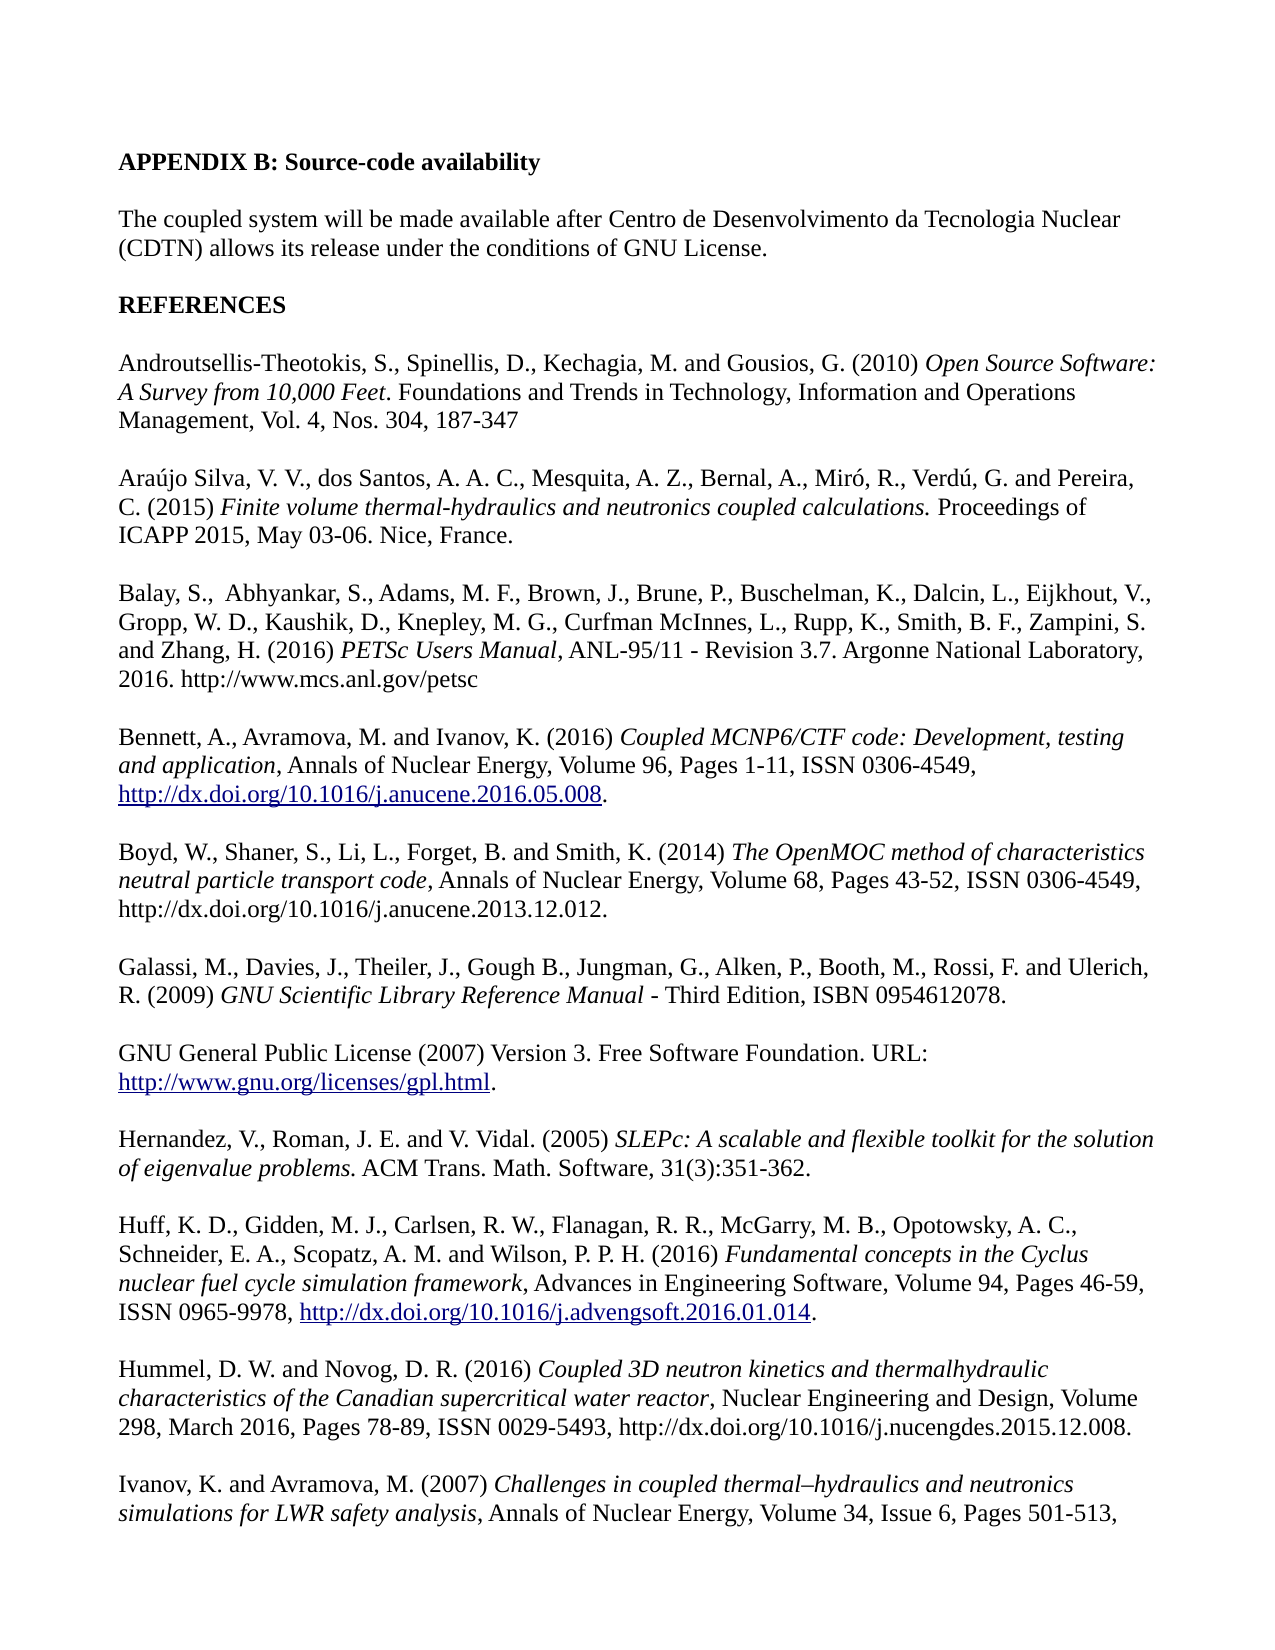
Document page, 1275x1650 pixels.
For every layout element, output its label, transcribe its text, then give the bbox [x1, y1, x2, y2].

text Balay, S., Abhyankar, S., Adams, M. F., Brown, J., Brune, P., Buschelman, K., Dalcin, L., Eijkhout, V., Gropp, W. D., Kaushik, D., Knepley, M. G., Curfman McInnes, L., Rupp, K., Smith, B. F., Zampini, S. and Zhang, H. (2016) PETSc Users Manual, ANL-95/11 - Revision 3.7. Argonne National Laboratory, 2016. http://www.mcs.anl.gov/petsc [118, 578, 1157, 693]
text Androutsellis-Theotokis, S., Spinellis, D., Kechagia, M. and Gousios, G. (2010) Open Source Software: A Survey from 10,000 Feet. Foundations and Trends in Technology, Information and Operations Management, Vol. 4, Nos. 304, 187-347 [118, 348, 1157, 434]
text Ivanov, K. and Avramova, M. (2007) Challenges in coupled thermal–hydraulics and neutronics simulations for LWR safety analysis, Annals of Nuclear Energy, Volume 34, Issue 6, Pages 501-513, [118, 1469, 1157, 1527]
text Araújo Silva, V. V., dos Santos, A. A. C., Mesquita, A. Z., Bernal, A., Miró, R., Verdú, G. and Pereira, C. (2015) Finite volume thermal-hydraulics and neutronics coupled calculations. Proceedings of ICAPP 2015, May 03-06. Nice, France. [118, 463, 1157, 549]
text GNU General Public License (2007) Version 3. Free Software Foundation. URL: http://www.gnu.org/licenses/gpl.html. [118, 1038, 1157, 1096]
text Huff, K. D., Gidden, M. J., Carlsen, R. W., Flanagan, R. R., McGarry, M. B., Opotowsky, A. C., Schneider, E. A., Scopatz, A. M. and Wilson, P. P. H. (2016) Fundamental concepts in the Cyclus nuclear fuel cycle simulation framework, Advances in Engineering Software, Volume 94, Pages 46-59, ISSN 0965-9978, http://dx.doi.org/10.1016/j.advengsoft.2016.01.014. [118, 1211, 1157, 1326]
text Hernandez, V., Roman, J. E. and V. Vidal. (2005) SLEPc: A scalable and flexible toolkit for the solution of eigenvalue problems. ACM Trans. Math. Software, 31(3):351-362. [118, 1124, 1157, 1182]
text Bennett, A., Avramova, M. and Ivanov, K. (2016) Coupled MCNP6/CTF code: Development, testing and application, Annals of Nuclear Energy, Volume 96, Pages 1-11, ISSN 0306-4549, http://dx.doi.org/10.1016/j.anucene.2016.05.008. [118, 722, 1157, 808]
text APPENDIX B: Source-code availability [118, 147, 1157, 176]
text REFERENCES [118, 291, 1157, 319]
text Galassi, M., Davies, J., Theiler, J., Gough B., Jungman, G., Alken, P., Booth, M., Rossi, F. and Ulerich, R. (2009) GNU Scientific Library Reference Manual - Third Edition, ISBN 0954612078. [118, 952, 1157, 1009]
text Boyd, W., Shaner, S., Li, L., Forget, B. and Smith, K. (2014) The OpenMOC method of characteristics neutral particle transport code, Annals of Nuclear Energy, Volume 68, Pages 43-52, ISSN 0306-4549, http://dx.doi.org/10.1016/j.anucene.2013.12.012. [118, 837, 1157, 923]
text Hummel, D. W. and Novog, D. R. (2016) Coupled 3D neutron kinetics and thermalhydraulic characteristics of the Canadian supercritical water reactor, Nuclear Engineering and Design, Volume 298, March 2016, Pages 78-89, ISSN 0029-5493, http://dx.doi.org/10.1016/j.nucengdes.2015.12.008. [118, 1354, 1157, 1441]
text The coupled system will be made available after Centro de Desenvolvimento da Tecnologia Nuclear (CDTN) allows its release under the conditions of GNU License. [118, 204, 1157, 262]
